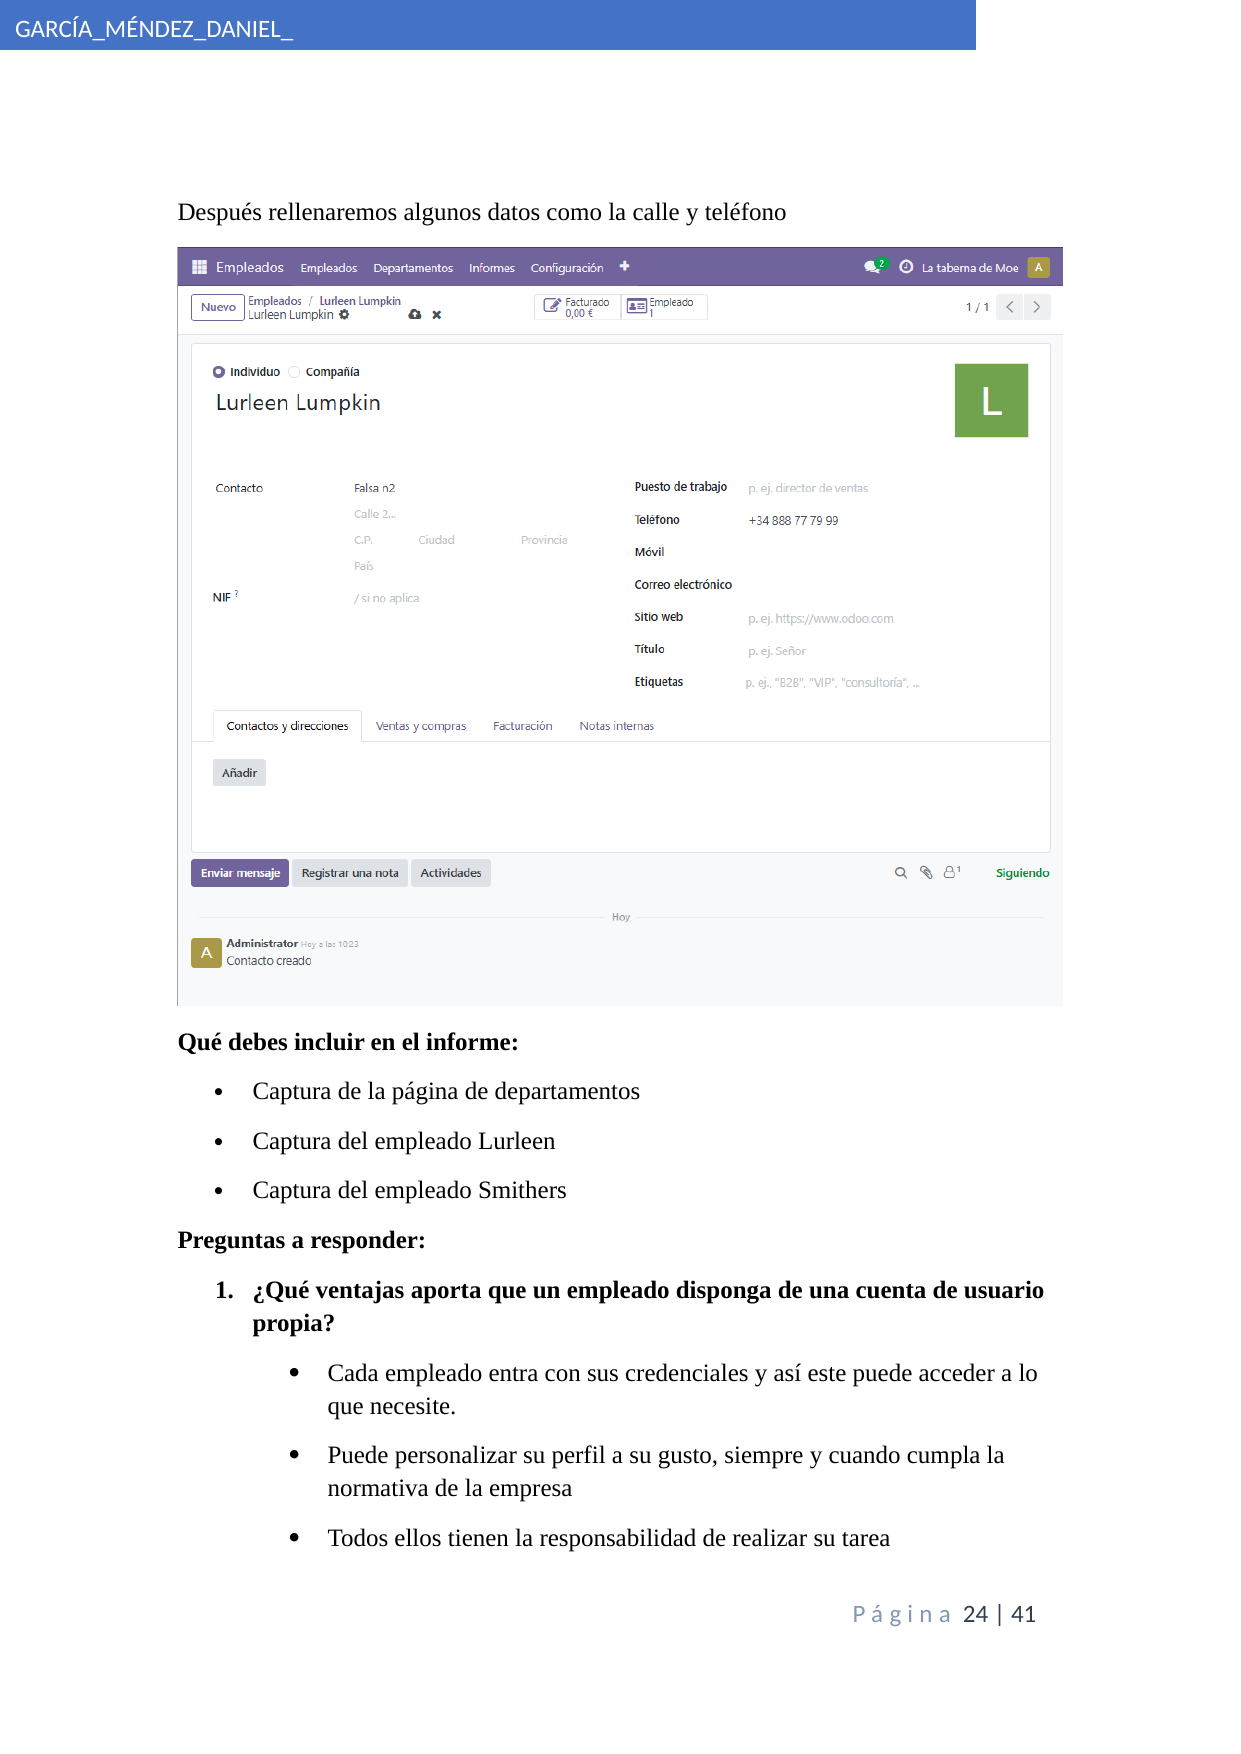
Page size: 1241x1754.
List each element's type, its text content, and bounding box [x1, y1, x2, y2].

list ¿Qué ventajas aporta que un empleado disponga de una cuenta de usuario propia? [215, 1275, 1063, 1337]
text Preguntas a responder: [177, 1225, 1063, 1254]
list Captura del empleado Smithers [215, 1176, 1063, 1204]
list Captura del empleado Lurleen [215, 1126, 1063, 1155]
list Todos ellos tienen la responsabilidad de realizar su tarea [290, 1523, 1063, 1552]
list Captura de la página de departamentos [215, 1076, 1063, 1105]
text Qué debes incluir en el informe: [177, 1027, 1063, 1055]
list Puede personalizar su perfil a su gusto, siempre y cuando cumpla la normativa de la empresa [290, 1440, 1063, 1502]
text Después rellenaremos algunos datos como la calle y teléfono [177, 197, 1063, 226]
list Cada empleado entra con sus credenciales y así este puede acceder a lo que necesite. [290, 1358, 1063, 1419]
